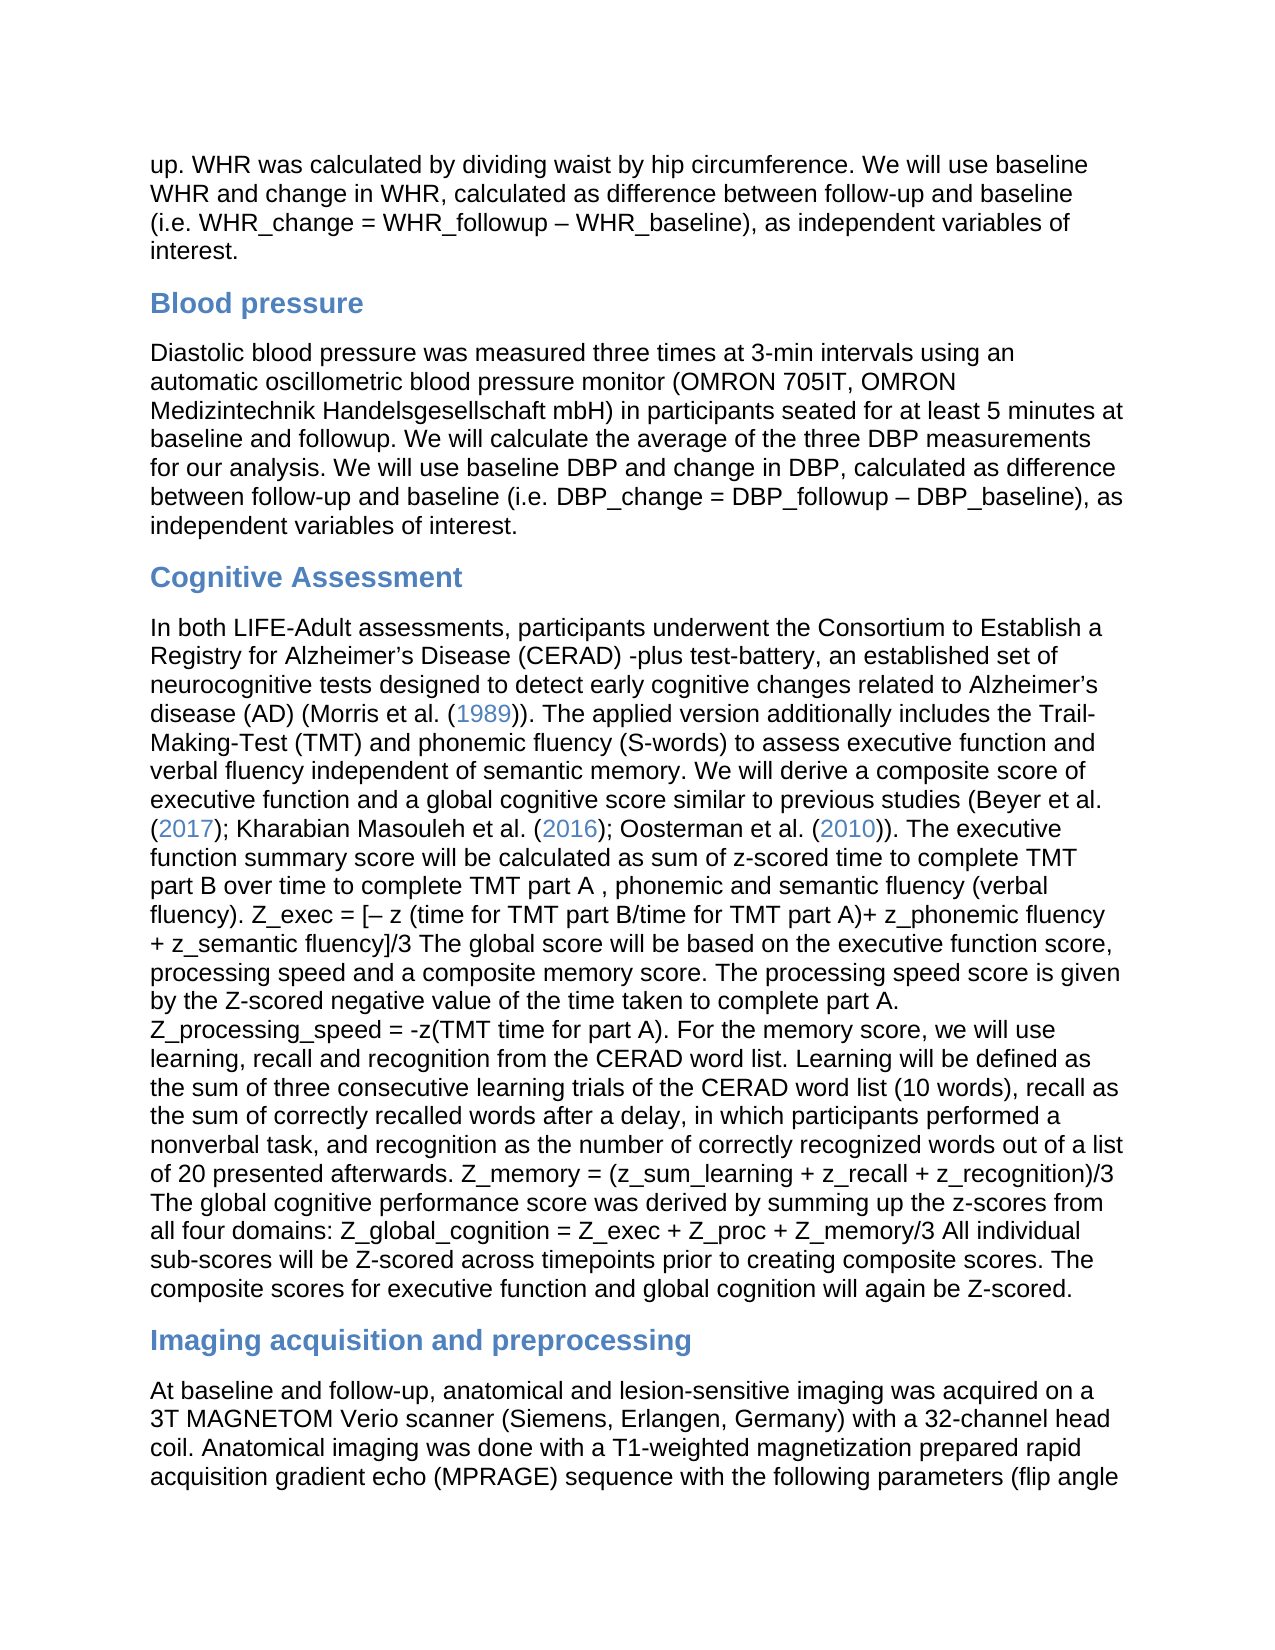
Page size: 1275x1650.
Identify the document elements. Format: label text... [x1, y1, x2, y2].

subtitle Blood pressure [150, 286, 1125, 319]
subtitle Cognitive Assessment [150, 560, 1125, 594]
text In both LIFE-Adult assessments, participants underwent the Consortium to Establish a Registry for Alzheimer’s Disease (CERAD) -plus test-battery, an established set of neurocognitive tests designed to detect early cognitive changes related to Alzheimer’s disease (AD) (Morris et al. (1989)). The applied version additionally includes the Trail-Making-Test (TMT) and phonemic fluency (S-words) to assess executive function and verbal fluency independent of semantic memory. We will derive a composite score of executive function and a global cognitive score similar to previous studies (Beyer et al. (2017); Kharabian Masouleh et al. (2016); Oosterman et al. (2010)). The executive function summary score will be calculated as sum of z-scored time to complete TMT part B over time to complete TMT part A , phonemic and semantic fluency (verbal fluency). Z_exec = [– z (time for TMT part B/time for TMT part A)+ z_phonemic fluency + z_semantic fluency]/3 The global score will be based on the executive function score, processing speed and a composite memory score. The processing speed score is given by the Z-scored negative value of the time taken to complete part A. Z_processing_speed = -z(TMT time for part A). For the memory score, we will use learning, recall and recognition from the CERAD word list. Learning will be defined as the sum of three consecutive learning trials of the CERAD word list (10 words), recall as the sum of correctly recalled words after a delay, in which participants performed a nonverbal task, and recognition as the number of correctly recognized words out of a list of 20 presented afterwards. Z_memory = (z_sum_learning + z_recall + z_recognition)/3 The global cognitive performance score was derived by summing up the z-scores from all four domains: Z_global_cognition = Z_exec + Z_proc + Z_memory/3 All individual sub-scores will be Z-scored across timepoints prior to creating composite scores. The composite scores for executive function and global cognition will again be Z-scored. [150, 612, 1125, 1302]
text At baseline and follow-up, anatomical and lesion-sensitive imaging was acquired on a 3T MAGNETOM Verio scanner (Siemens, Erlangen, Germany) with a 32-channel head coil. Anatomical imaging was done with a T1-weighted magnetization prepared rapid acquisition gradient echo (MPRAGE) sequence with the following parameters (flip angle [150, 1376, 1125, 1491]
text up. WHR was calculated by dividing waist by hip circumference. We will use baseline WHR and change in WHR, calculated as difference between follow-up and baseline (i.e. WHR_change = WHR_followup – WHR_baseline), as independent variables of interest. [150, 150, 1125, 265]
text Diastolic blood pressure was measured three times at 3-min intervals using an automatic oscillometric blood pressure monitor (OMRON 705IT, OMRON Medizintechnik Handelsgesellschaft mbH) in participants seated for at least 5 minutes at baseline and followup. We will calculate the average of the three DBP measurements for our analysis. We will use baseline DBP and change in DBP, calculated as difference between follow-up and baseline (i.e. DBP_change = DBP_followup – DBP_baseline), as independent variables of interest. [150, 338, 1125, 539]
subtitle Imaging acquisition and preprocessing [150, 1323, 1125, 1357]
